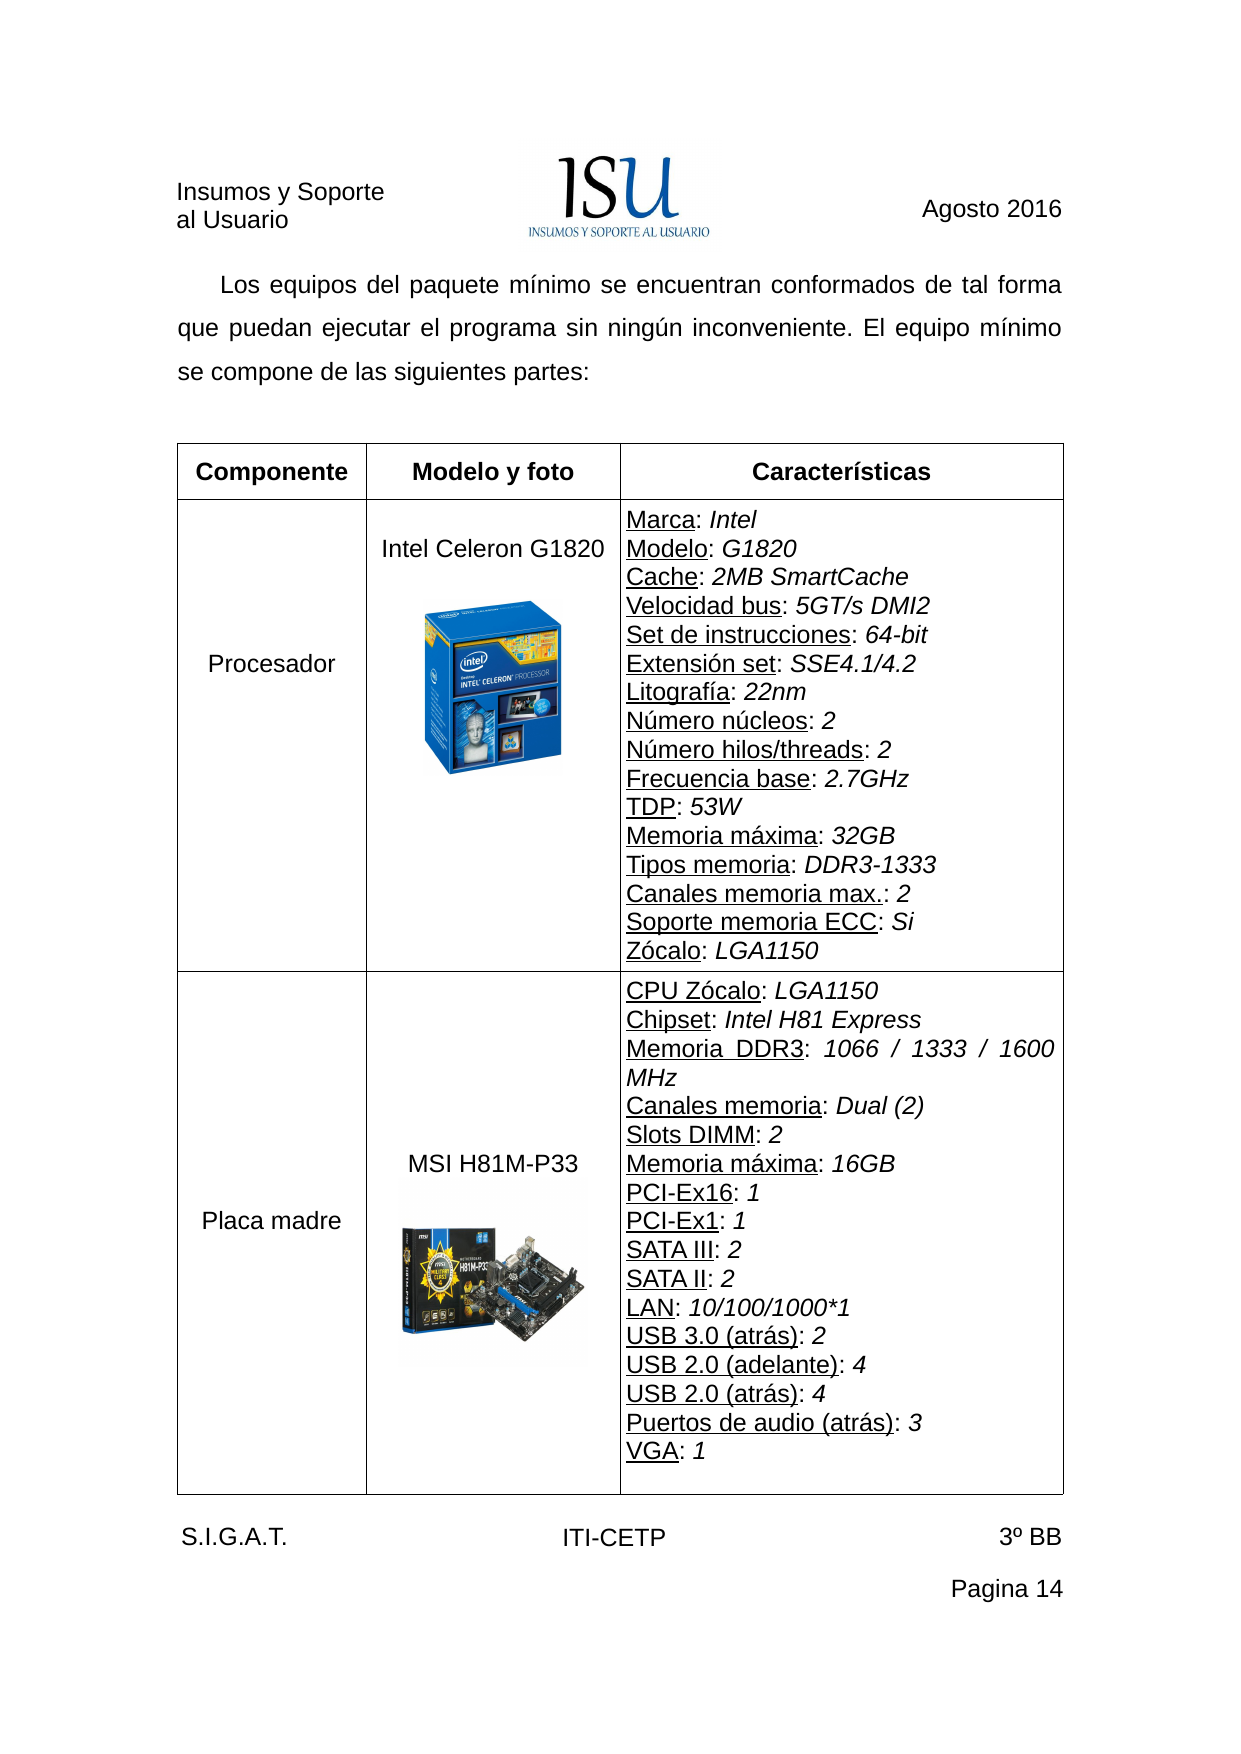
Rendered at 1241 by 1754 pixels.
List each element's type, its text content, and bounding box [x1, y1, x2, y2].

picture [423, 599, 563, 776]
table_cell Placa madre [178, 972, 366, 1494]
table_cell Marca: Intel Modelo: G1820 Cache: 2MB SmartCache Velocidad bus: 5GT/s DMI2 Set de instrucciones: 64-bit Extensión set: SSE4.1/4.2 Litografía: 22nm Número núcleos: 2 Número hilos/threads: 2 Frecuencia base: 2.7GHz TDP: 53W Memoria máxima: 32GB Tipos memoria: DDR3-1333 Canales memoria max.: 2 Soporte memoria ECC: Si Zócalo: LGA1150 [621, 500, 1063, 971]
table_cell MSI H81M-P33 [367, 972, 620, 1494]
table_header Características [621, 444, 1063, 499]
picture [398, 1177, 588, 1367]
table_cell Intel Celeron G1820 [367, 500, 620, 971]
table_header Componente [178, 444, 366, 499]
text Los equipos del paquete mínimo se encuentran conformados de tal forma que puedan ejecutar el programa sin ningún inconveniente. El equipo mínimo se compone de las siguientes partes: [177, 270, 1063, 385]
table_cell CPU Zócalo: LGA1150 Chipset: Intel H81 Express Memoria DDR3: 1066 / 1333 / 1600 MHz Canales memoria: Dual (2) Slots DIMM: 2 Memoria máxima: 16GB PCI-Ex16: 1 PCI-Ex1: 1 SATA III: 2 SATA II: 2 LAN: 10/100/1000*1 USB 3.0 (atrás): 2 USB 2.0 (adelante): 4 USB 2.0 (atrás): 4 Puertos de audio (atrás): 3 VGA: 1 [621, 972, 1063, 1494]
picture [517, 138, 723, 252]
table_header Modelo y foto [367, 444, 620, 499]
table_cell Procesador [178, 500, 366, 971]
